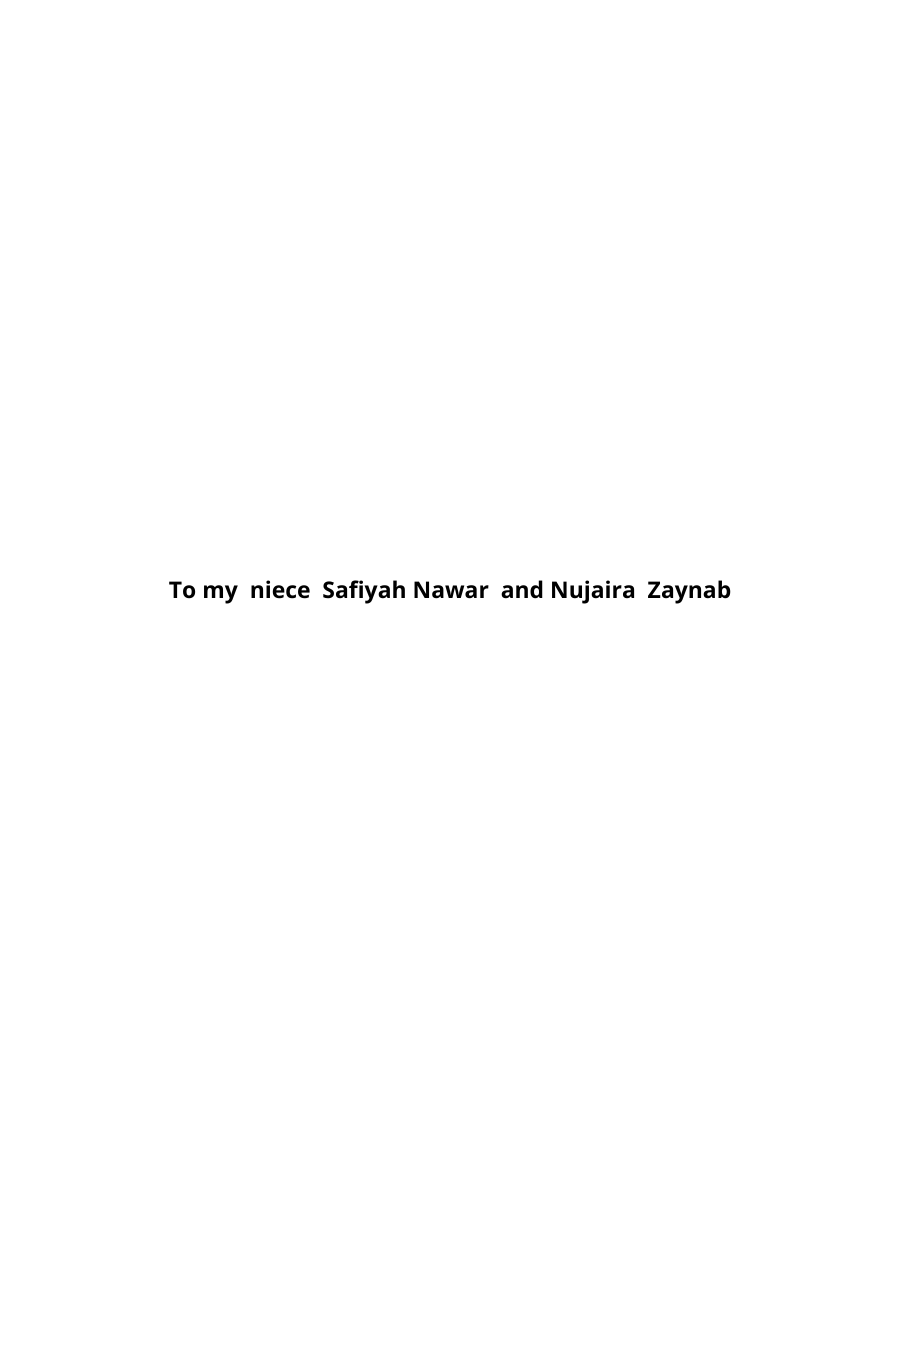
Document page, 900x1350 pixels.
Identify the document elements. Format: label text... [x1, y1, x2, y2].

text To my niece Safiyah Nawar and Nujaira Zaynab [90, 572, 810, 605]
